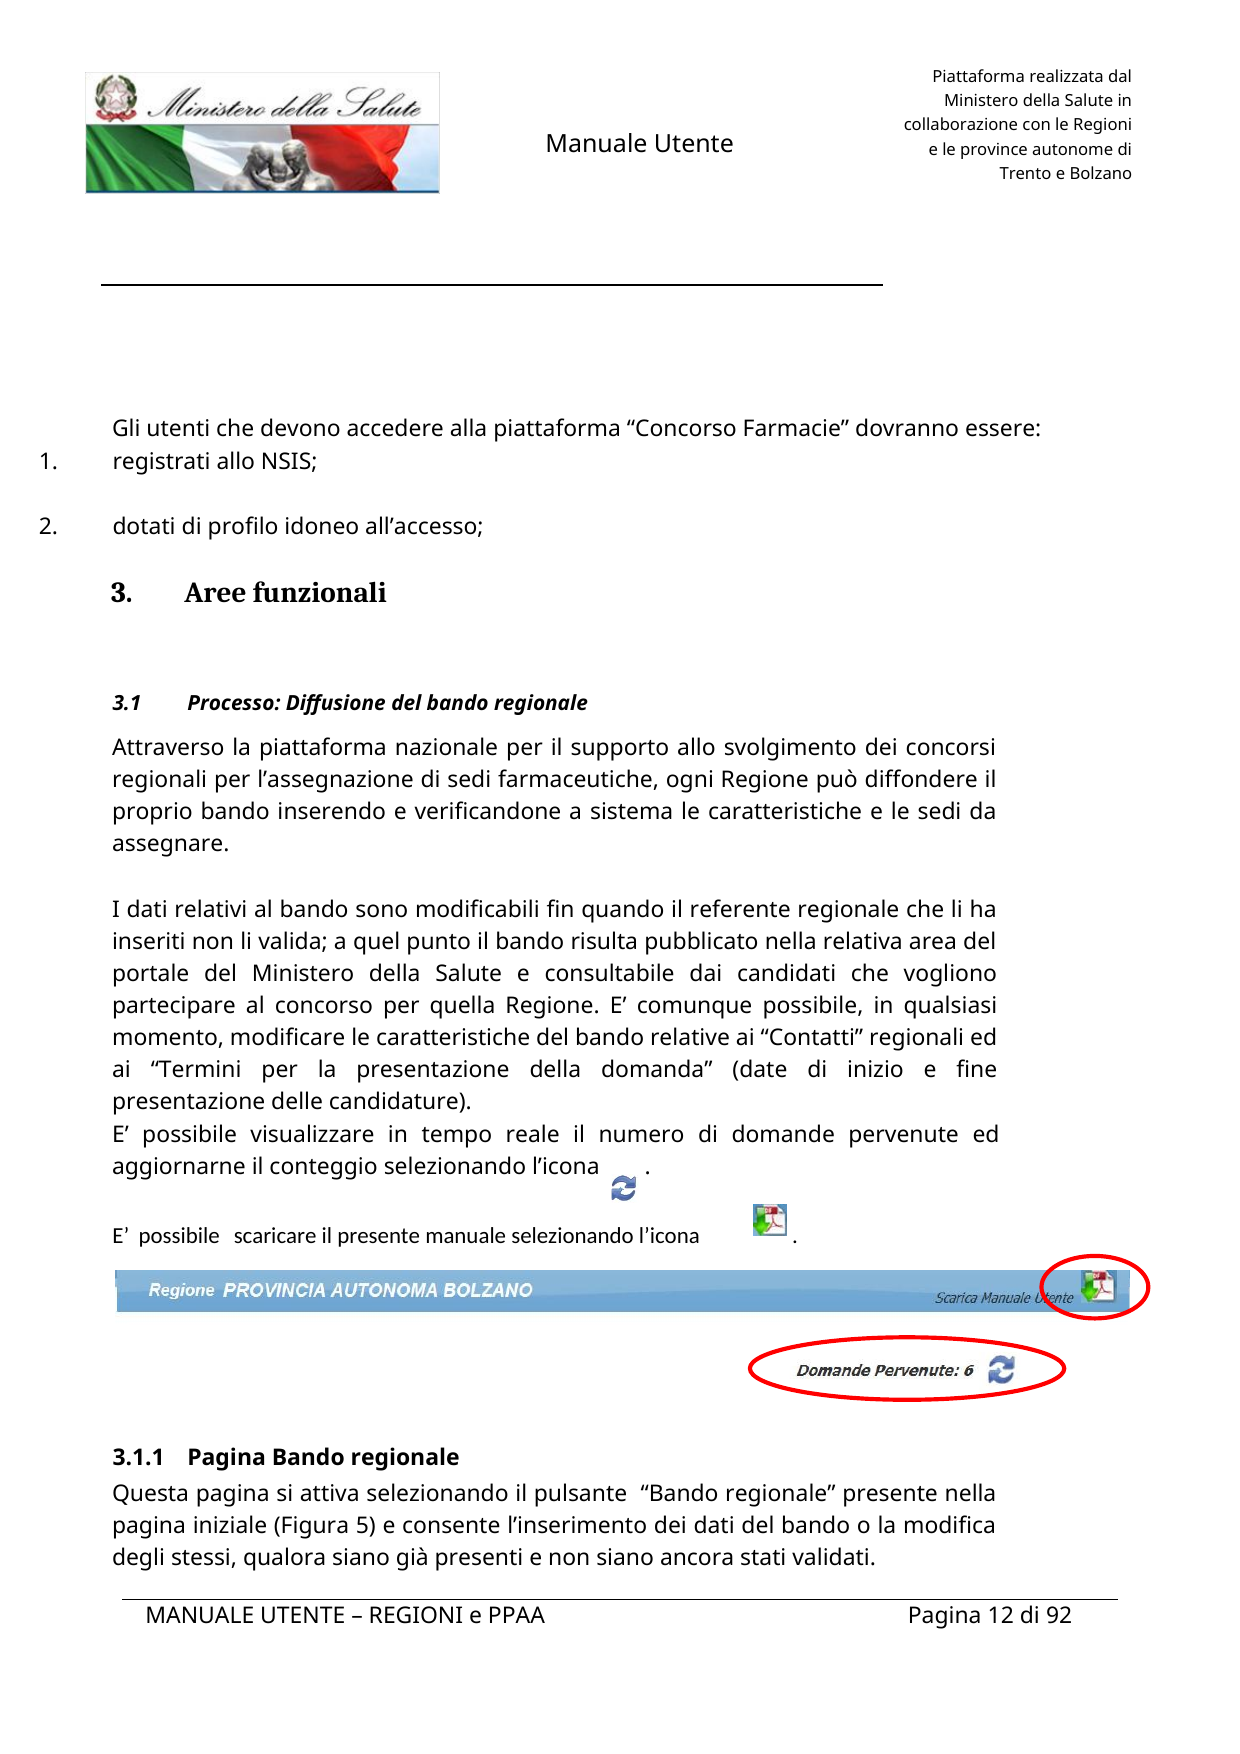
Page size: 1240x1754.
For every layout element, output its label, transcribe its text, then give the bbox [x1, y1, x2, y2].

subtitle 3.1.1 Pagina Bando regionale [112, 1441, 1078, 1472]
subtitle 3. Aree funzionali [111, 574, 1078, 609]
subtitle 3.1 Processo: Diffusione del bando regionale [112, 688, 1078, 717]
text Questa pagina si attiva selezionando il pulsante “Bando regionale” presente nella pagina iniziale (Figura 5) e consente l’inserimento dei dati del bando o la modifica degli stessi, qualora siano già presenti e non siano ancora stati validati. [112, 1477, 997, 1572]
text E’ possibile visualizzare in tempo reale il numero di domande pervenute ed aggiornarne il conteggio selezionando l’icona . [112, 1118, 1000, 1203]
list dotati di profilo idoneo all’accesso; [38, 510, 1069, 541]
text Gli utenti che devono accedere alla piattaforma “Concorso Farmacie” dovranno essere: [112, 412, 1069, 443]
text Attraverso la piattaforma nazionale per il supporto allo svolgimento dei concorsi regionali per l’assegnazione di sedi farmaceutiche, ogni Regione può diffondere il proprio bando inserendo e verificandone a sistema le caratteristiche e le sedi da assegnare. [112, 731, 997, 858]
list registrati allo NSIS; [38, 445, 1069, 476]
text I dati relativi al bando sono modificabili fin quando il referente regionale che li ha inseriti non li valida; a quel punto il bando risulta pubblicato nella relativa area del portale del Ministero della Salute e consultabile dai candidati che vogliono partecipare al concorso per quella Regione. E’ comunque possibile, in qualsiasi momento, modificare le caratteristiche del bando relative ai “Contatti” regionali ed ai “Termini per la presentazione della domanda” (date di inizio e fine presentazione delle candidature). [112, 893, 998, 1116]
